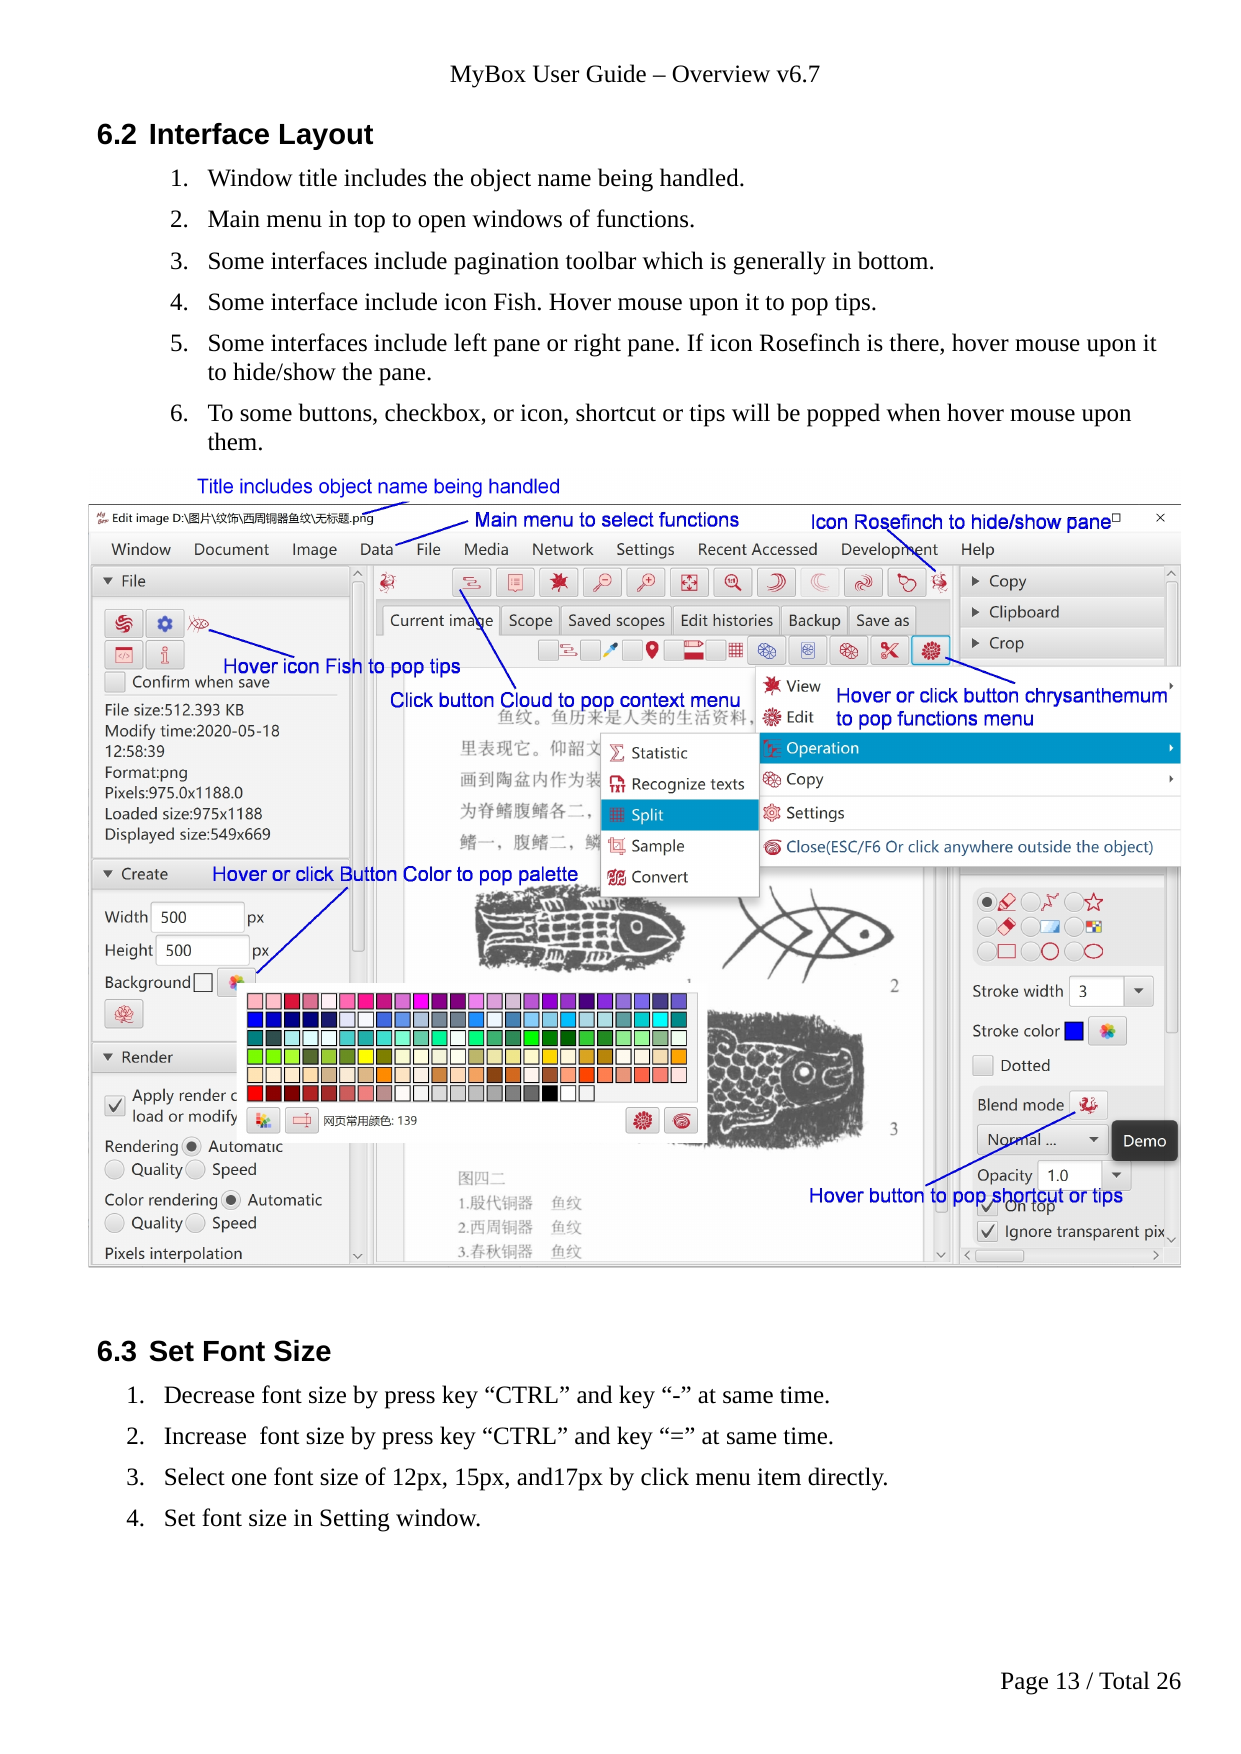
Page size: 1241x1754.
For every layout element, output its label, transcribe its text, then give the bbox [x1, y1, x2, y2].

list Some interfaces include pagination toolbar which is generally in bottom. [170, 246, 1181, 274]
list Set font size in Setting window. [126, 1503, 1181, 1532]
list Decrease font size by press key “CTRL” and key “-” at same time. [126, 1380, 1181, 1408]
list To some buttons, checkbox, or icon, shortcut or tips will be popped when hover mouse upon them. [170, 398, 1181, 456]
list Increase font size by press key “CTRL” and key “=” at same time. [126, 1421, 1181, 1450]
list Select one font size of 12px, 15px, and17px by click menu item directly. [126, 1462, 1181, 1491]
subtitle Interface Layout [88, 117, 1181, 151]
subtitle Set Font Size [88, 1334, 1181, 1367]
list Window title includes the object name being handled. [170, 163, 1181, 192]
list Some interface include icon Fish. Hover mouse upon it to pop tips. [170, 287, 1181, 316]
picture [88, 468, 1182, 1268]
list Some interfaces include left pane or right pane. If icon Rosefinch is there, hover mouse upon it to hide/show the pane. [170, 328, 1181, 386]
list Main menu in top to open windows of functions. [170, 204, 1181, 233]
